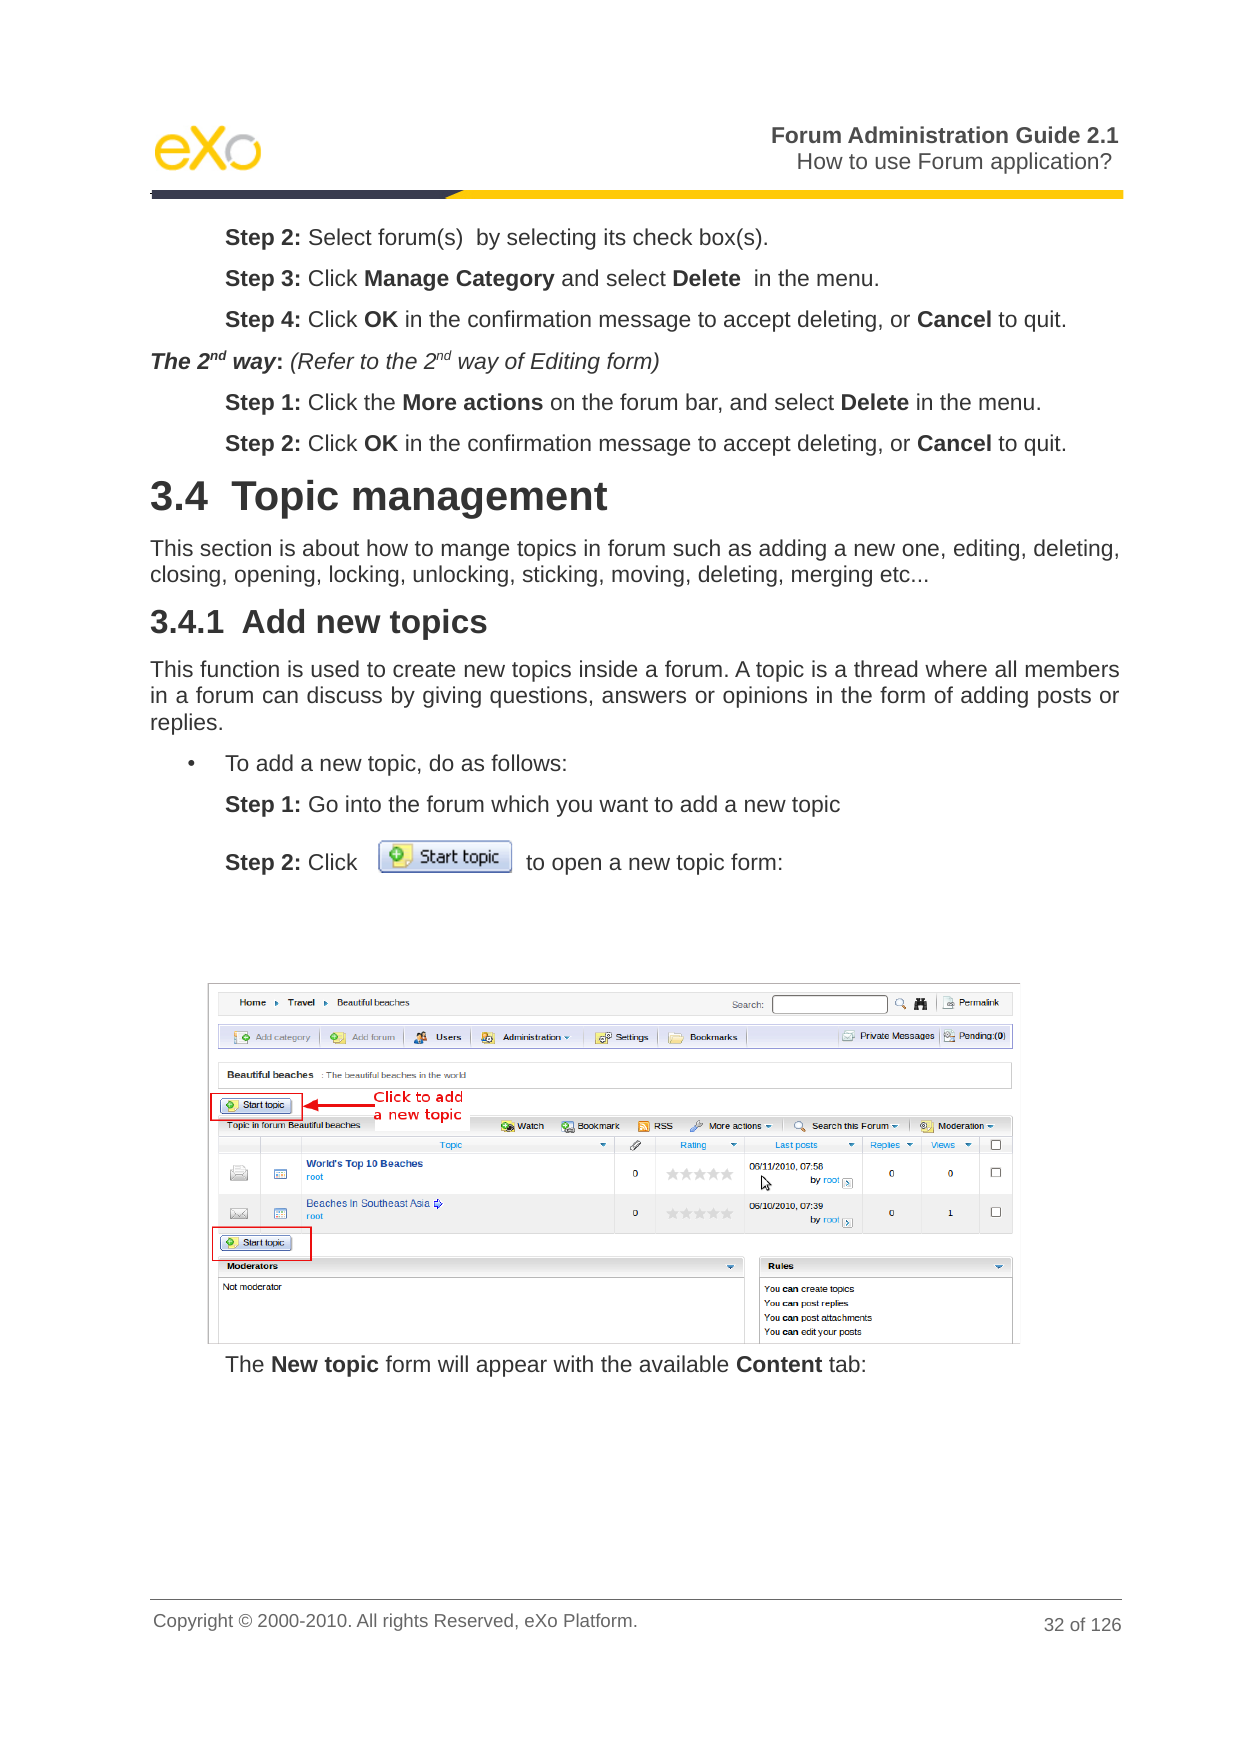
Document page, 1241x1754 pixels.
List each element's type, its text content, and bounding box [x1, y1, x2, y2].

subtitle Topic management [150, 472, 1122, 519]
list Step 4: Click OK in the confirmation message to accept deleting, or Cancel to quit. [187, 306, 1122, 333]
list Step 1: Click the More actions on the forum bar, and select Delete in the menu. [187, 389, 1122, 415]
picture [151, 190, 1124, 199]
text This function is used to create new topics inside a forum. A topic is a thread where all members in a forum can discuss by giving questions, answers or opinions in the form of adding posts or replies. [150, 656, 1122, 735]
list Step 2: Select forum(s) by selecting its check box(s). [187, 223, 1122, 250]
list Step 2: Click to open a new topic form: [187, 832, 1122, 880]
text This section is about how to mange topics in forum such as adding a new one, editing, deleting, closing, opening, locking, unlocking, sticking, moving, deleting, merging etc... [150, 534, 1122, 587]
text The 2nd way: (Refer to the 2nd way of Editing form) [150, 348, 1122, 374]
list The New topic form will appear with the available Content tab: [187, 1177, 1122, 1377]
list Step 2: Click OK in the confirmation message to accept deleting, or Cancel to quit. [187, 430, 1122, 457]
picture [155, 125, 262, 171]
picture [207, 983, 1020, 1344]
list To add a new topic, do as follows: [187, 750, 1122, 776]
list Step 1: Go into the forum which you want to add a new topic [187, 791, 1122, 817]
subtitle Add new topics [150, 602, 1122, 641]
picture [377, 840, 513, 873]
list Step 3: Click Manage Category and select Delete in the menu. [187, 265, 1122, 291]
